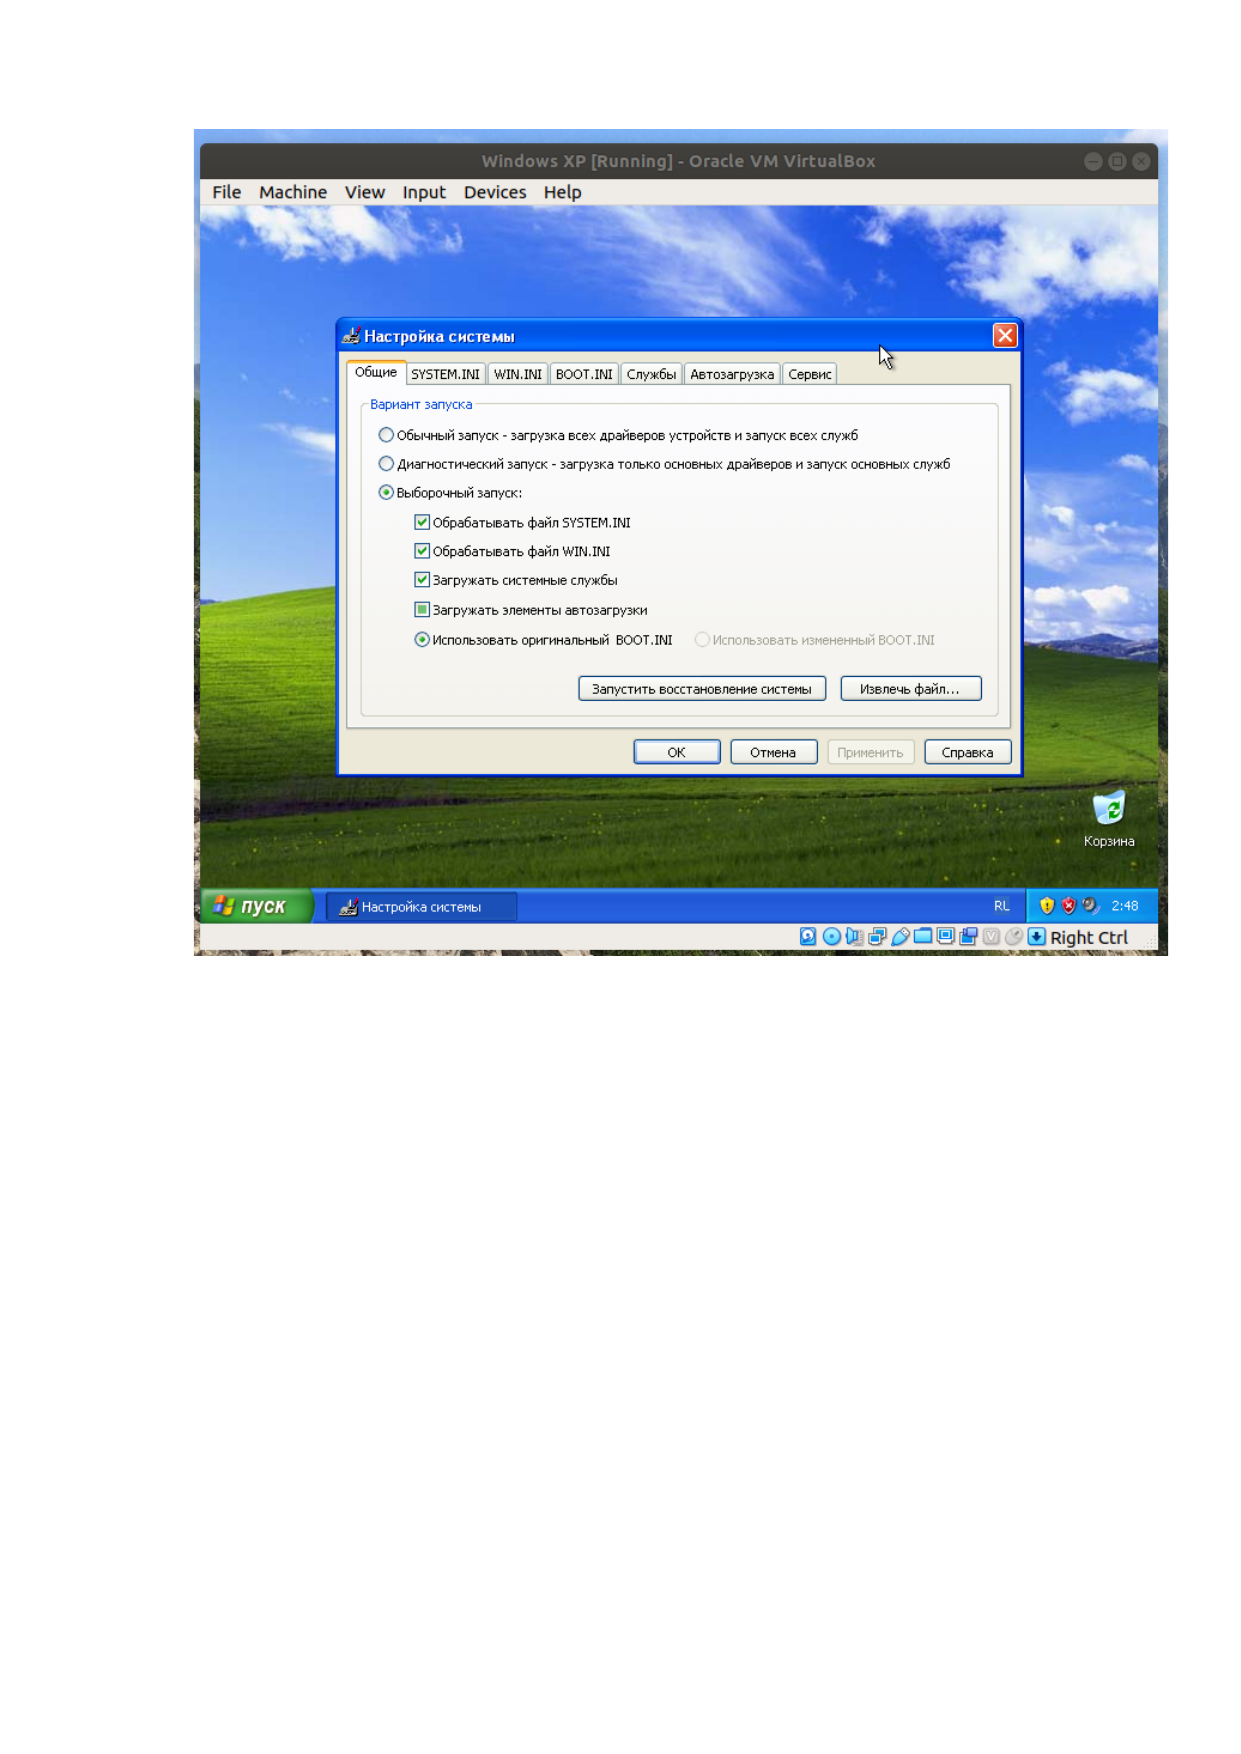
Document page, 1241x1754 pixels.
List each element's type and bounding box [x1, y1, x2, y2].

picture [193, 129, 1169, 956]
